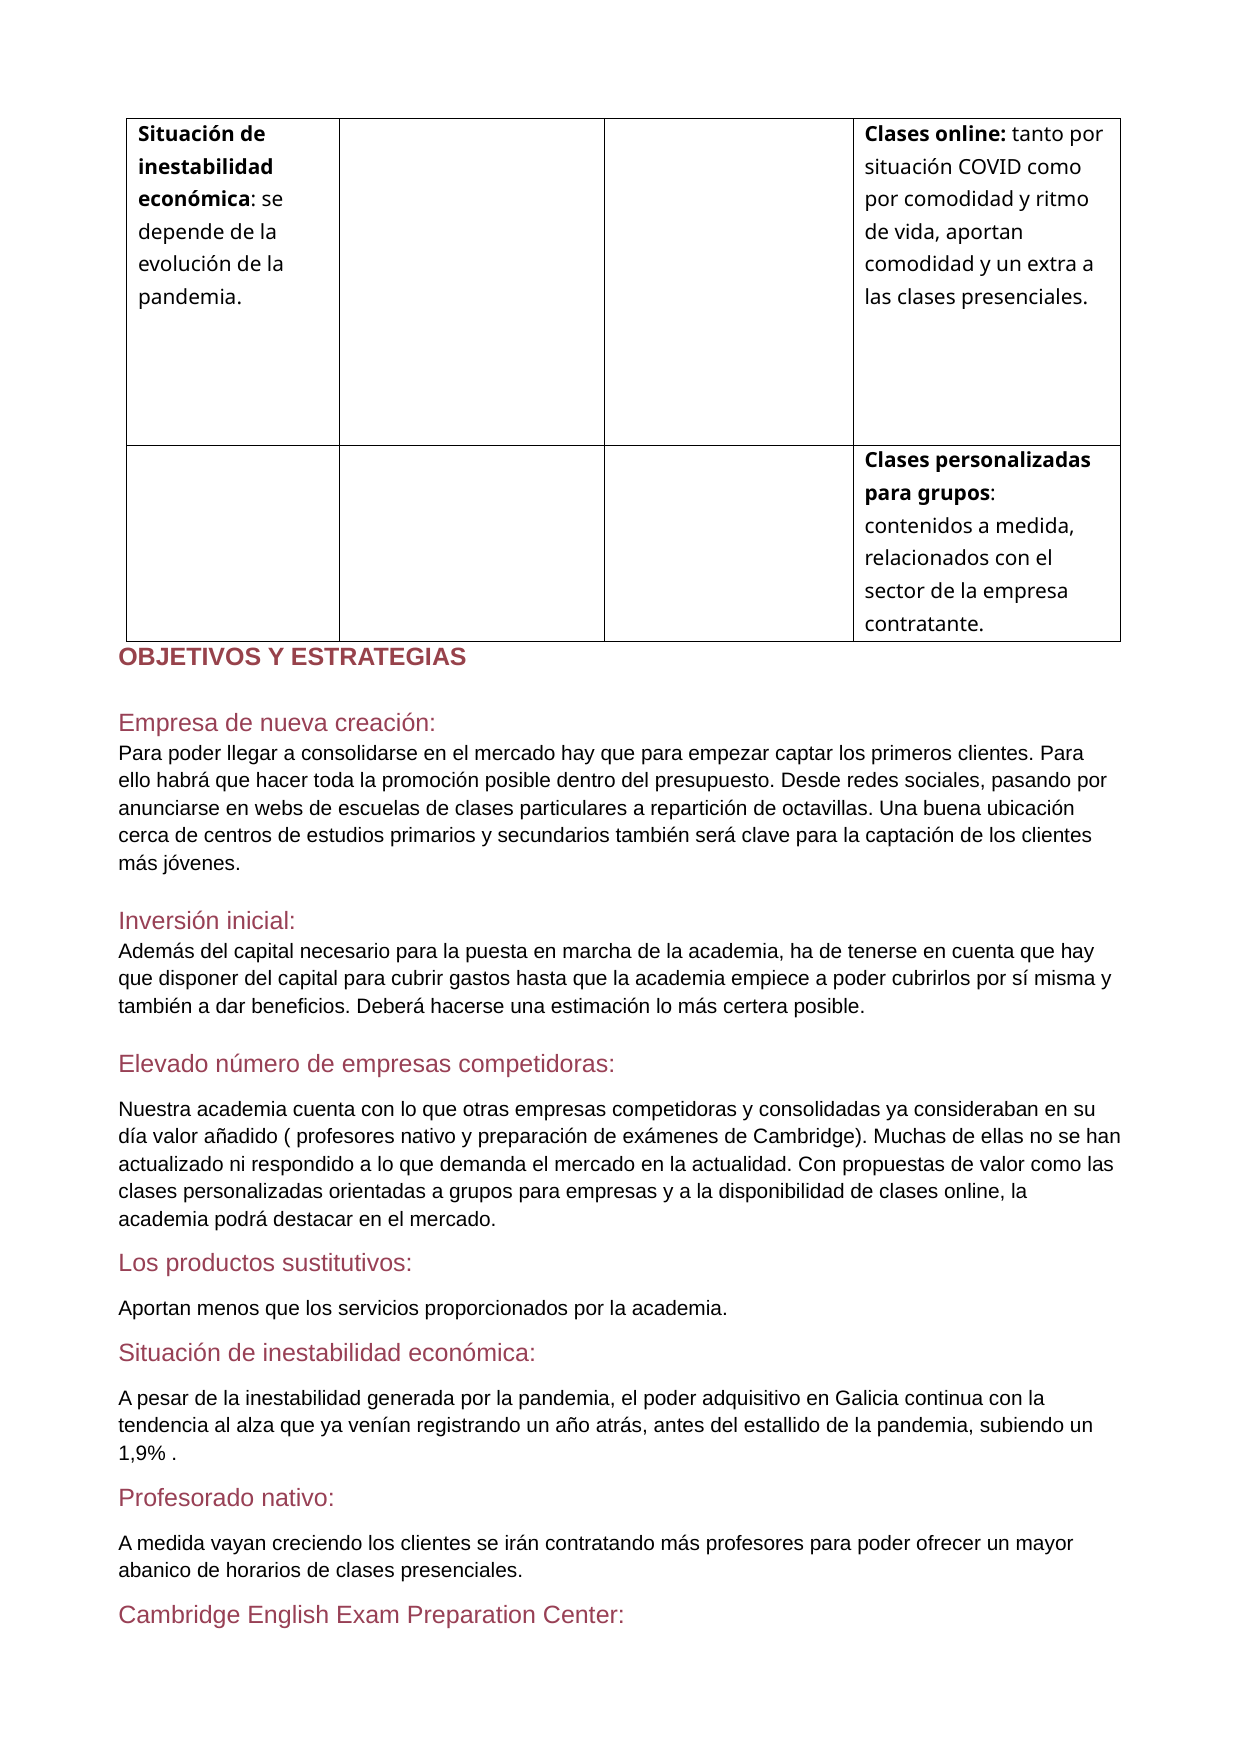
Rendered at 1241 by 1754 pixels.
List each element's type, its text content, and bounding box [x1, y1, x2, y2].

text A medida vayan creciendo los clientes se irán contratando más profesores para poder ofrecer un mayor abanico de horarios de clases presenciales. [118, 1530, 1122, 1582]
table_cell [340, 446, 604, 641]
table_cell [127, 446, 339, 641]
text Elevado número de empresas competidoras: [118, 1049, 1122, 1077]
text A pesar de la inestabilidad generada por la pandemia, el poder adquisitivo en Galicia continua con la tendencia al alza que ya venían registrando un año atrás, antes del estallido de la pandemia, subiendo un 1,9% . [118, 1386, 1122, 1465]
text Nuestra academia cuenta con lo que otras empresas competidoras y consolidadas ya consideraban en su día valor añadido ( profesores nativo y preparación de exámenes de Cambridge). Muchas de ellas no se han actualizado ni respondido a lo que demanda el mercado en la actualidad. Con propuestas de valor como las clases personalizadas orientadas a grupos para empresas y a la disponibilidad de clases online, la academia podrá destacar en el mercado. [118, 1096, 1122, 1230]
text Aportan menos que los servicios proporcionados por la academia. [118, 1296, 1122, 1320]
table_cell Situación de inestabilidad económica: se depende de la evolución de la pandemia. [127, 119, 339, 444]
text Cambridge English Exam Preparation Center: [118, 1600, 1122, 1629]
table_cell [605, 119, 853, 444]
table_cell [605, 446, 853, 641]
table_cell Clases personalizadas para grupos: contenidos a medida, relacionados con el sector de la empresa contratante. [854, 446, 1120, 641]
text Los productos sustitutivos: [118, 1248, 1122, 1277]
text Inversión inicial: [118, 906, 1122, 934]
table_cell [340, 119, 604, 444]
text OBJETIVOS Y ESTRATEGIAS [118, 642, 1122, 670]
text Empresa de nueva creación: [118, 708, 1122, 736]
text Para poder llegar a consolidarse en el mercado hay que para empezar captar los primeros clientes. Para ello habrá que hacer toda la promoción posible dentro del presupuesto. Desde redes sociales, pasando por anunciarse en webs de escuelas de clases particulares a repartición de octavillas. Una buena ubicación cerca de centros de estudios primarios y secundarios también será clave para la captación de los clientes más jóvenes. [118, 741, 1122, 875]
text Profesorado nativo: [118, 1483, 1122, 1512]
text Además del capital necesario para la puesta en marcha de la academia, ha de tenerse en cuenta que hay que disponer del capital para cubrir gastos hasta que la academia empiece a poder cubrirlos por sí misma y también a dar beneficios. Deberá hacerse una estimación lo más certera posible. [118, 939, 1122, 1018]
table_cell Clases online: tanto por situación COVID como por comodidad y ritmo de vida, aportan comodidad y un extra a las clases presenciales. [854, 119, 1120, 444]
text Situación de inestabilidad económica: [118, 1338, 1122, 1367]
